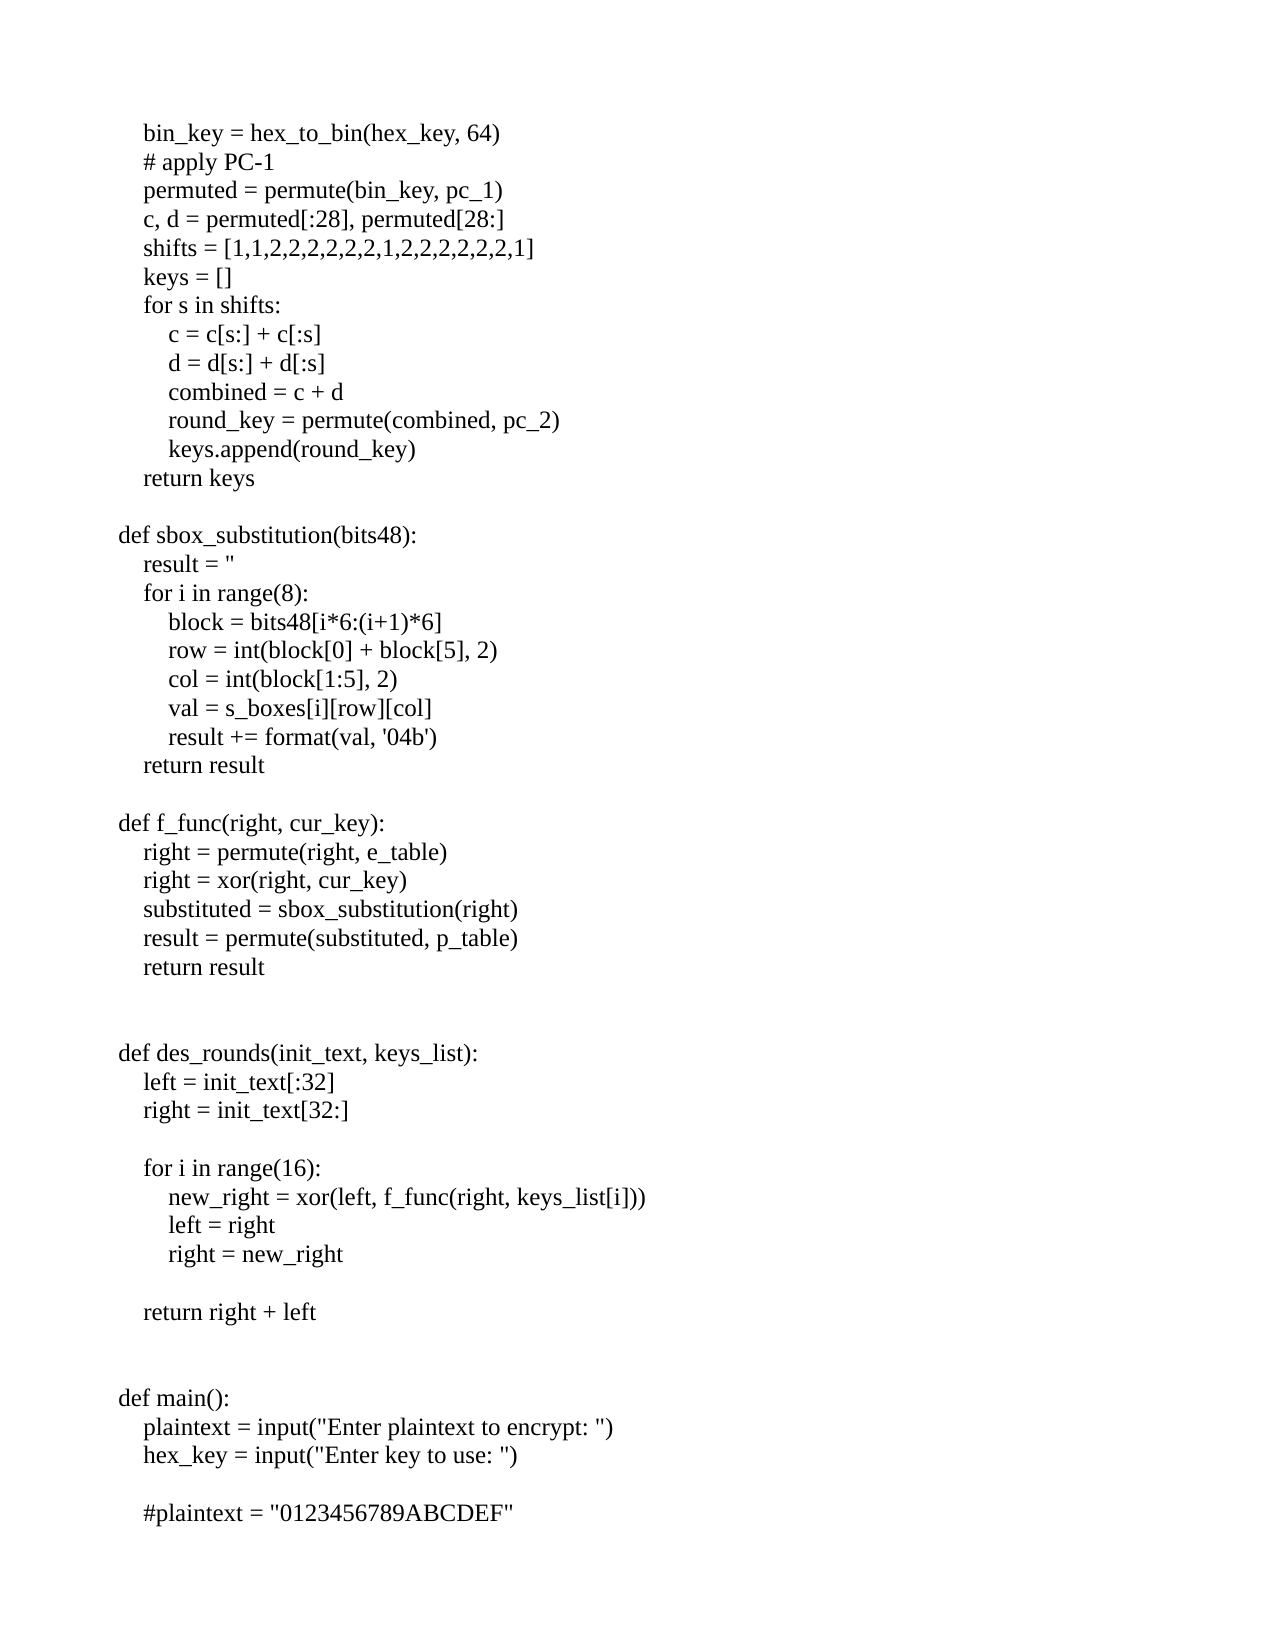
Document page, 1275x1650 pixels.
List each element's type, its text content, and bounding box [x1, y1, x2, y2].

text for i in range(16): [118, 1153, 1157, 1182]
text result = permute(substituted, p_table) [118, 923, 1157, 952]
text return result [118, 751, 1157, 779]
text right = new_right [118, 1239, 1157, 1268]
text bin_key = hex_to_bin(hex_key, 64) [118, 118, 1157, 147]
text result += format(val, '04b') [118, 722, 1157, 751]
text return keys [118, 463, 1157, 492]
text return result [118, 952, 1157, 981]
text keys = [] [118, 262, 1157, 291]
text permuted = permute(bin_key, pc_1) [118, 176, 1157, 204]
text left = right [118, 1211, 1157, 1239]
text def des_rounds(init_text, keys_list): [118, 1038, 1157, 1067]
text col = int(block[1:5], 2) [118, 664, 1157, 693]
text shifts = [1,1,2,2,2,2,2,2,1,2,2,2,2,2,2,1] [118, 233, 1157, 262]
text substituted = sbox_substitution(right) [118, 894, 1157, 923]
text # apply PC-1 [118, 147, 1157, 176]
text plaintext = input("Enter plaintext to encrypt: ") [118, 1412, 1157, 1441]
text val = s_boxes[i][row][col] [118, 693, 1157, 722]
text round_key = permute(combined, pc_2) [118, 406, 1157, 434]
text right = init_text[32:] [118, 1096, 1157, 1124]
text block = bits48[i*6:(i+1)*6] [118, 607, 1157, 636]
text combined = c + d [118, 377, 1157, 406]
text for s in shifts: [118, 291, 1157, 319]
text def sbox_substitution(bits48): [118, 521, 1157, 549]
text c, d = permuted[:28], permuted[28:] [118, 204, 1157, 233]
text new_right = xor(left, f_func(right, keys_list[i])) [118, 1182, 1157, 1211]
text d = d[s:] + d[:s] [118, 348, 1157, 377]
text hex_key = input("Enter key to use: ") [118, 1441, 1157, 1469]
text for i in range(8): [118, 578, 1157, 607]
text #plaintext = "0123456789ABCDEF" [118, 1498, 1157, 1527]
text result = '' [118, 549, 1157, 578]
text right = permute(right, e_table) [118, 837, 1157, 866]
text keys.append(round_key) [118, 434, 1157, 463]
text def main(): [118, 1383, 1157, 1412]
text c = c[s:] + c[:s] [118, 319, 1157, 348]
text row = int(block[0] + block[5], 2) [118, 636, 1157, 664]
text right = xor(right, cur_key) [118, 866, 1157, 894]
text return right + left [118, 1297, 1157, 1326]
text left = init_text[:32] [118, 1067, 1157, 1096]
text def f_func(right, cur_key): [118, 808, 1157, 837]
